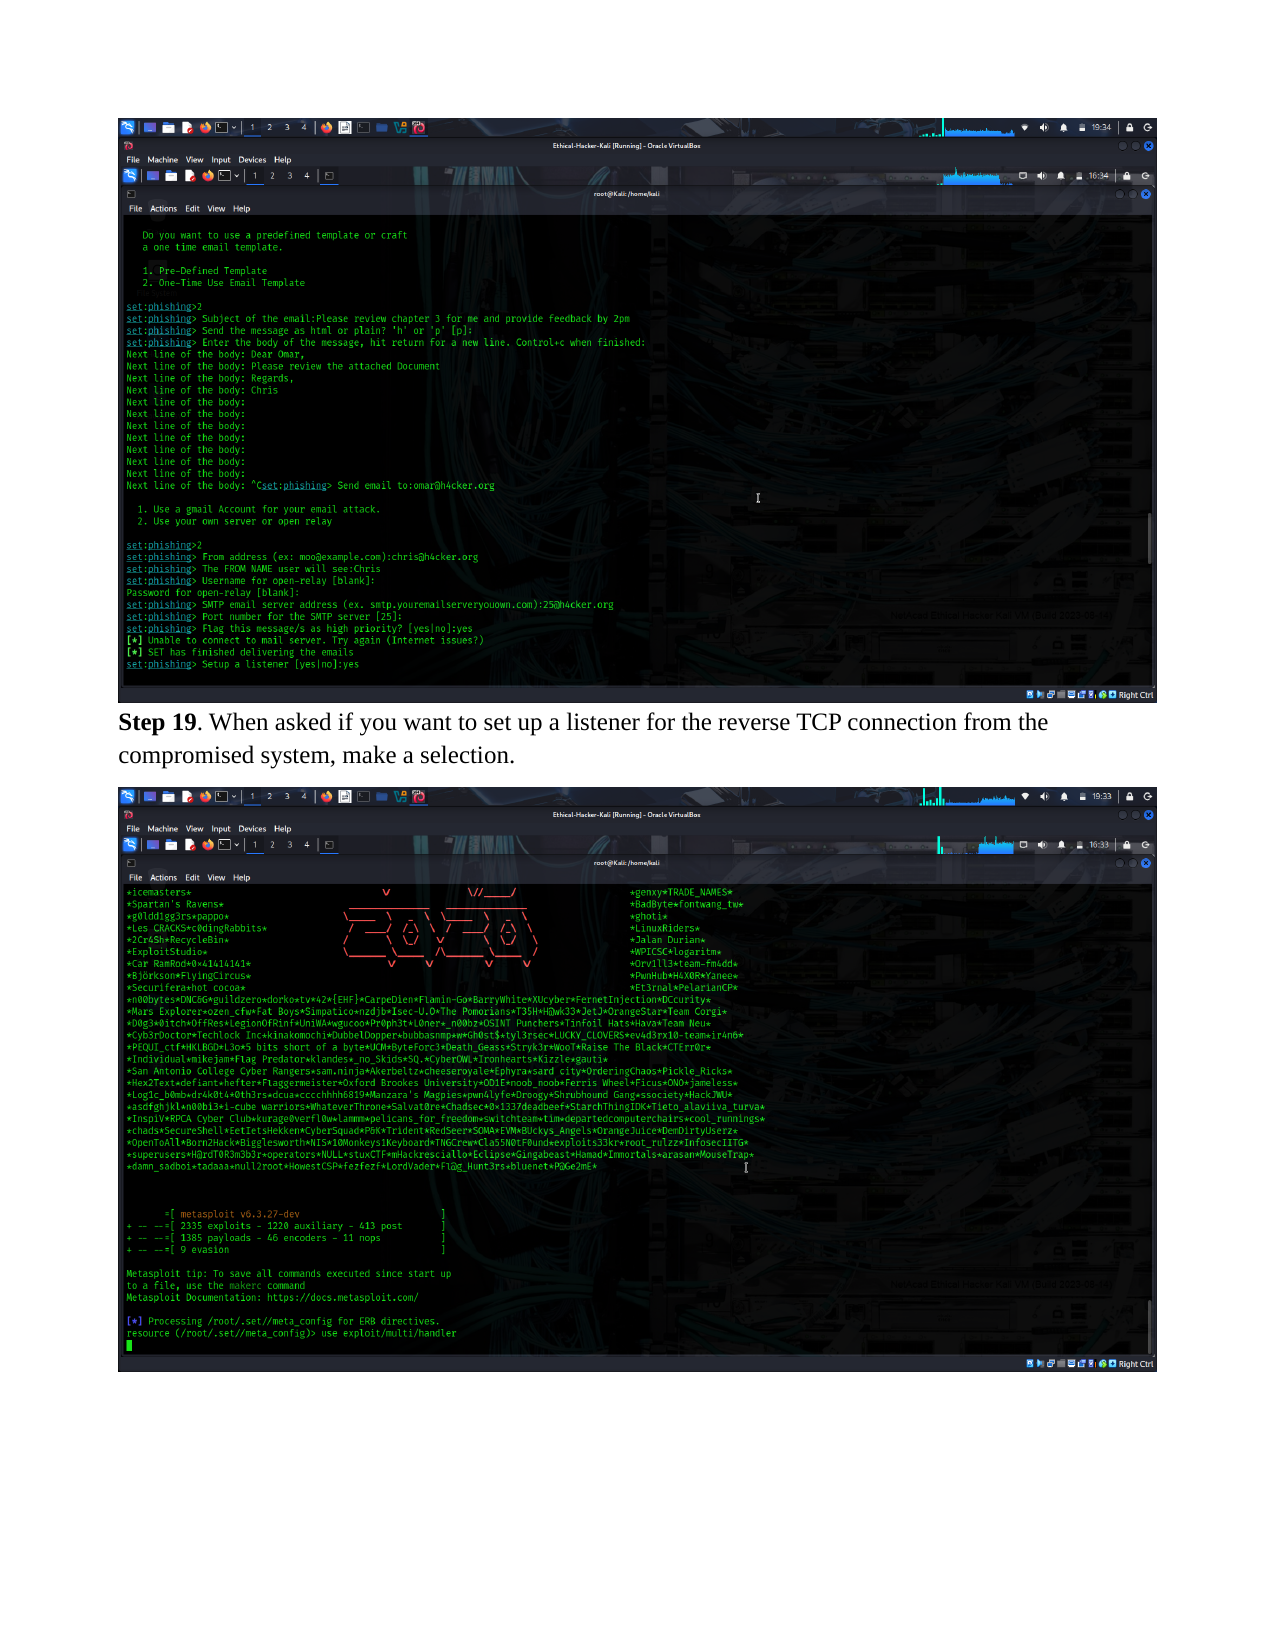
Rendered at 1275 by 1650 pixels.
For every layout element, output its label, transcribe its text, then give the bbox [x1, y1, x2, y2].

picture [118, 118, 1157, 703]
text Step 19. When asked if you want to set up a listener for the reverse TCP connection from the compromised system, make a selection. [118, 703, 1157, 768]
picture [118, 787, 1157, 1372]
